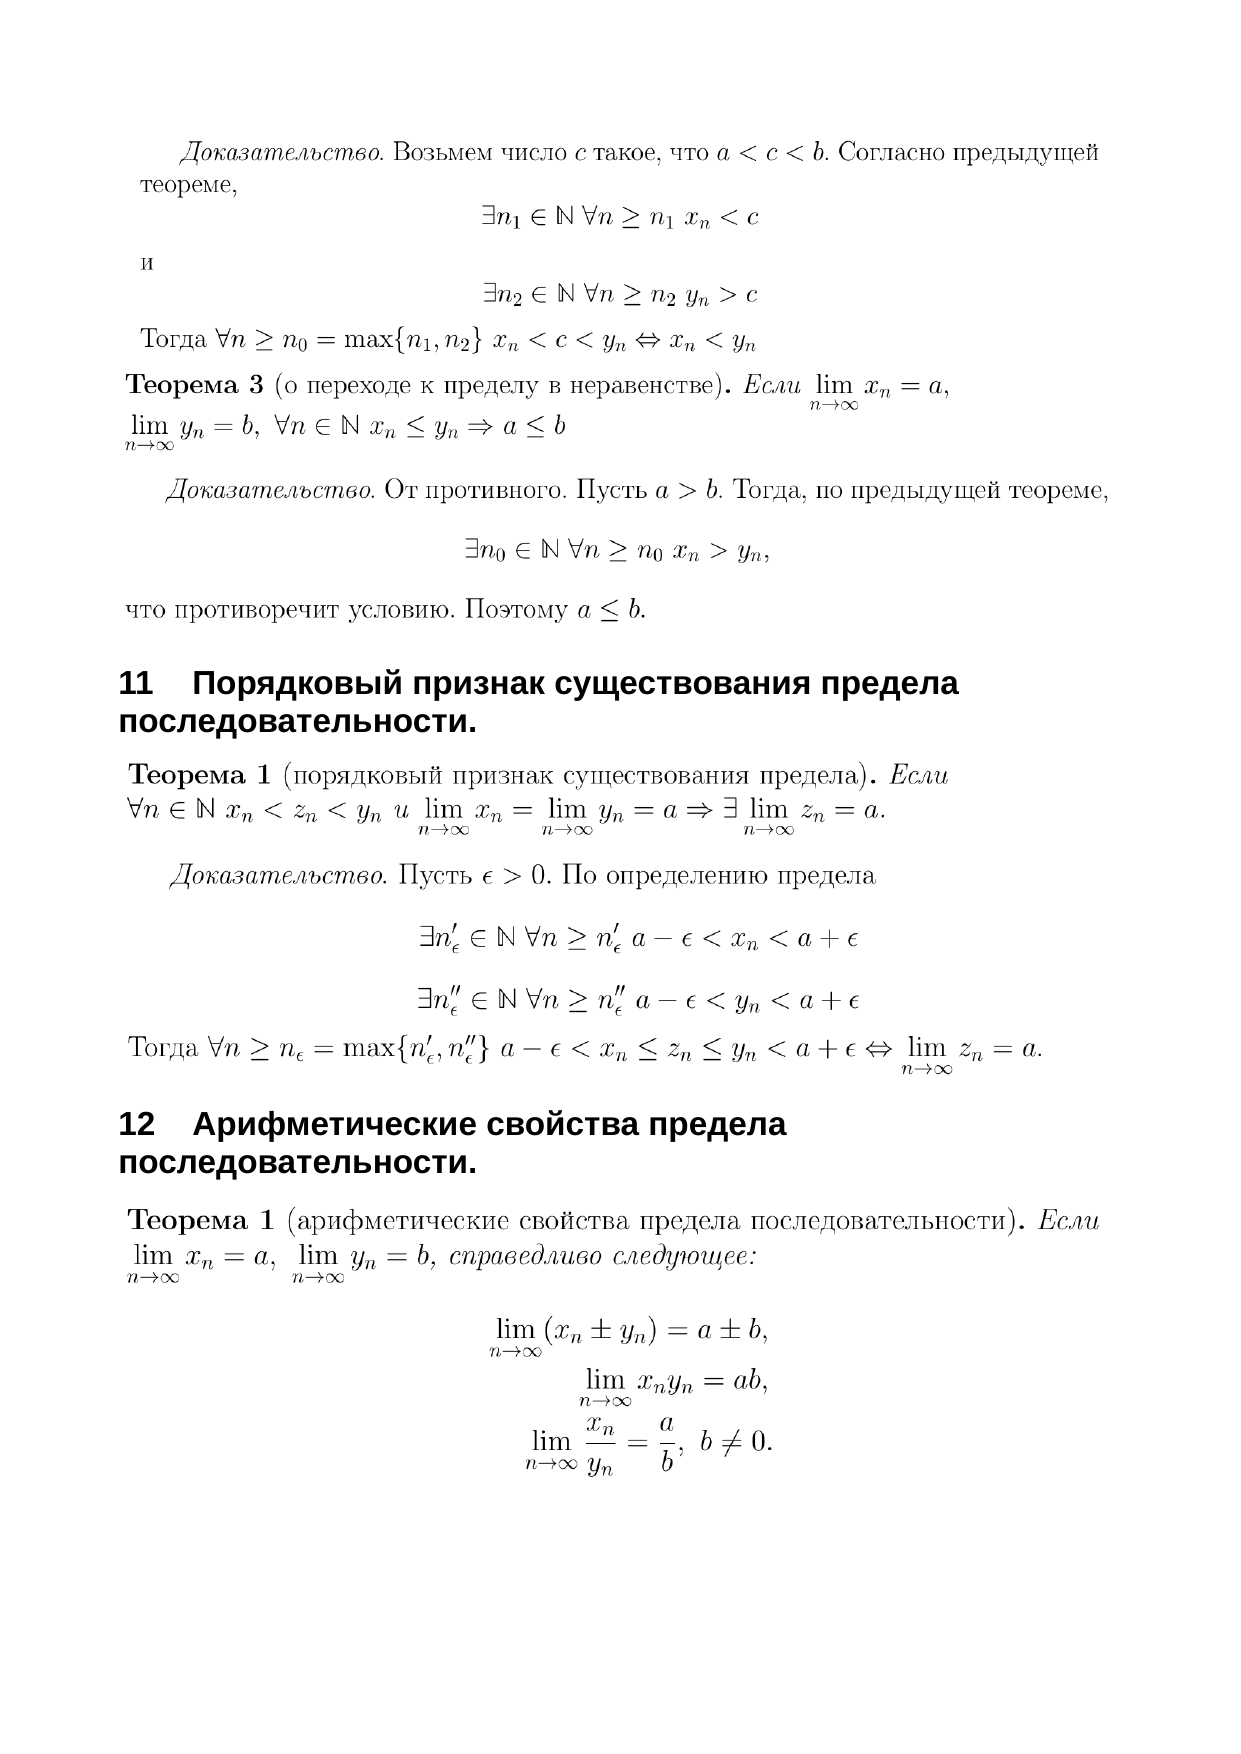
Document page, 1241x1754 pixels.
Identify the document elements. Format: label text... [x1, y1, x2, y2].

picture [118, 118, 1123, 642]
picture [118, 752, 1123, 1084]
subtitle Порядковый признак существования предела последовательности. [118, 663, 1122, 740]
subtitle Арифметические свойства предела последовательности. [118, 1104, 1122, 1181]
picture [118, 1193, 1123, 1498]
